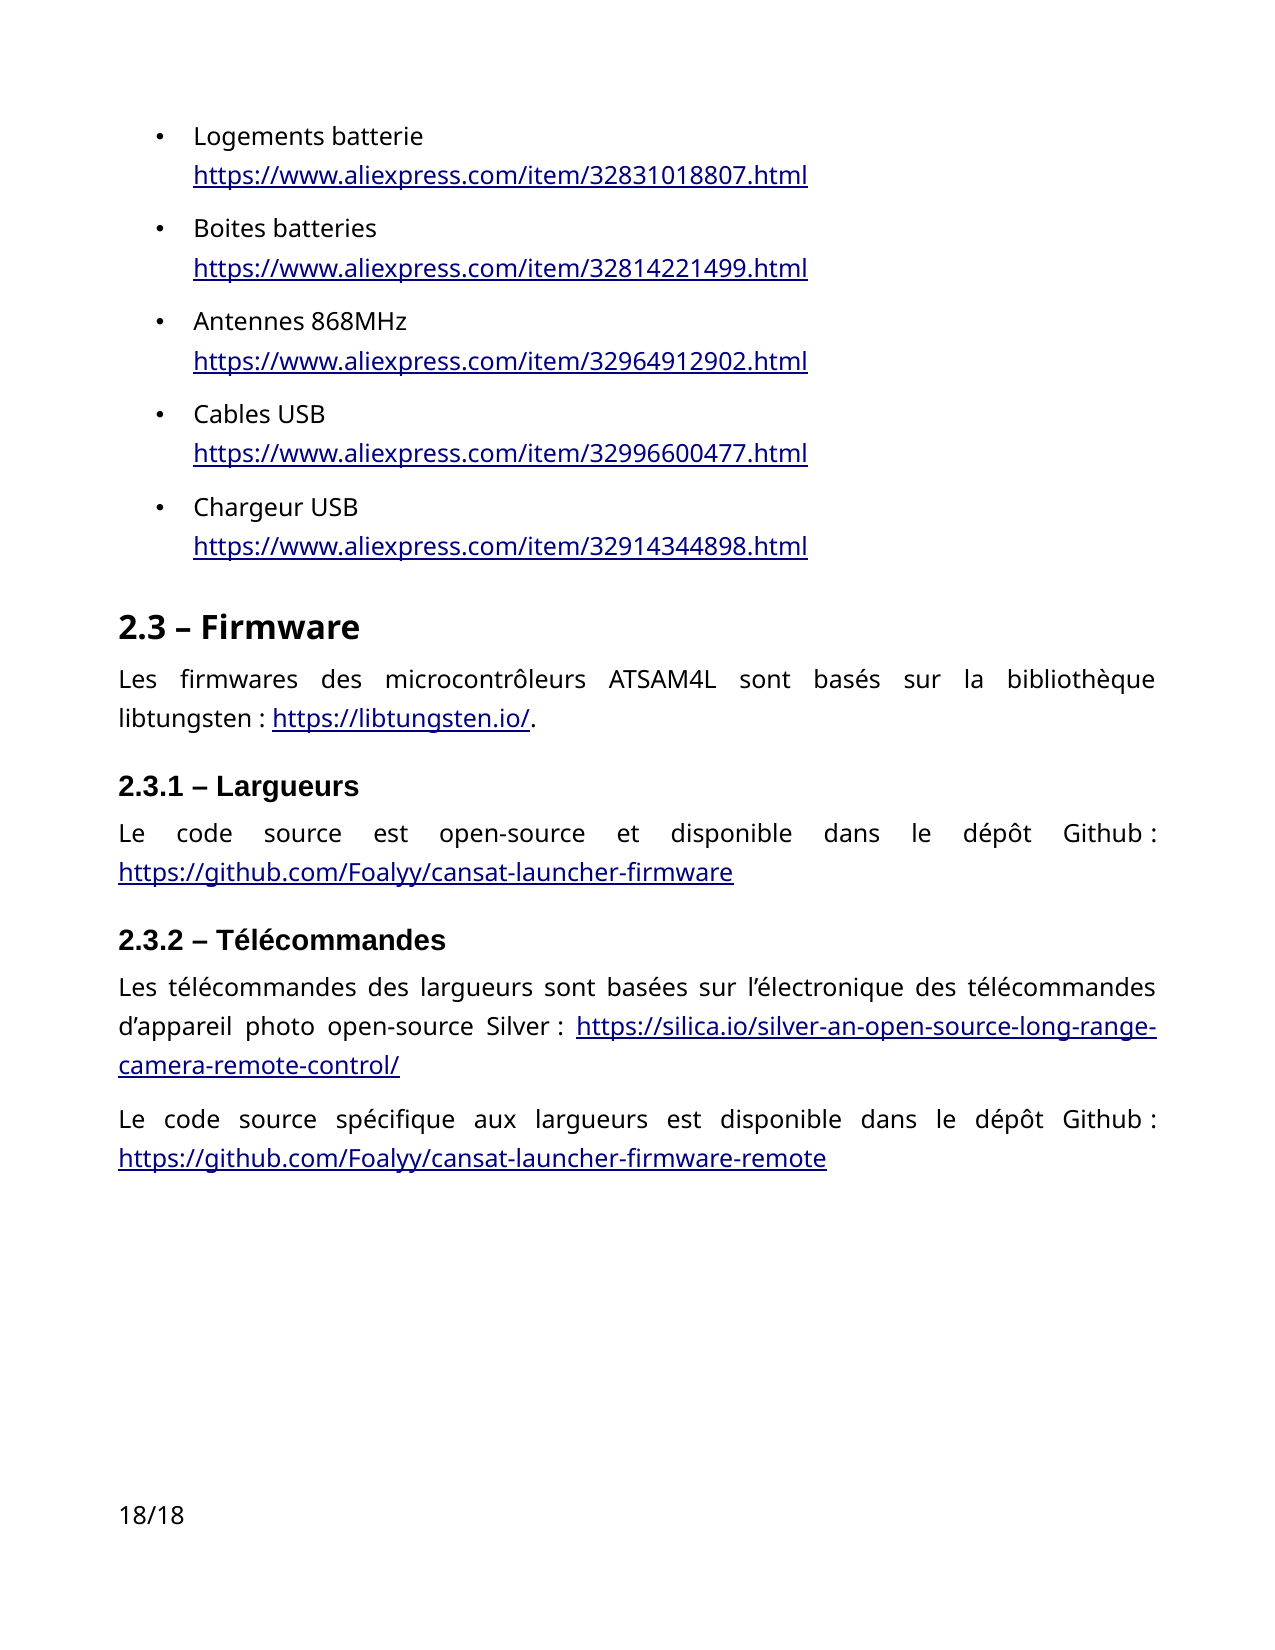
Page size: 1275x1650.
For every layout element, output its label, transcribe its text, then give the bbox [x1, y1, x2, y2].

subtitle 2.3 – Firmware [118, 603, 1157, 649]
list Cables USB https://www.aliexpress.com/item/32996600477.html [156, 397, 1157, 470]
text Le code source spécifique aux largueurs est disponible dans le dépôt Github : https://github.com/Foalyy/cansat-launcher-firmware-remote [118, 1101, 1157, 1174]
subtitle 2.3.2 – Télécommandes [118, 923, 1157, 957]
list Antennes 868MHz https://www.aliexpress.com/item/32964912902.html [156, 304, 1157, 377]
list Logements batterie https://www.aliexpress.com/item/32831018807.html [156, 118, 1157, 191]
list Chargeur USB https://www.aliexpress.com/item/32914344898.html [156, 490, 1157, 563]
subtitle 2.3.1 – Largueurs [118, 769, 1157, 803]
text Le code source est open-source et disponible dans le dépôt Github : https://github.com/Foalyy/cansat-launcher-firmware [118, 816, 1157, 889]
list Boites batteries https://www.aliexpress.com/item/32814221499.html [156, 211, 1157, 284]
text Les firmwares des microcontrôleurs ATSAM4L sont basés sur la bibliothèque libtungsten : https://libtungsten.io/. [118, 662, 1157, 735]
text Les télécommandes des largueurs sont basées sur l’électronique des télécommandes d’appareil photo open-source Silver : https://silica.io/silver-an-open-source-long-range-camera-remote-control/ [118, 969, 1157, 1082]
